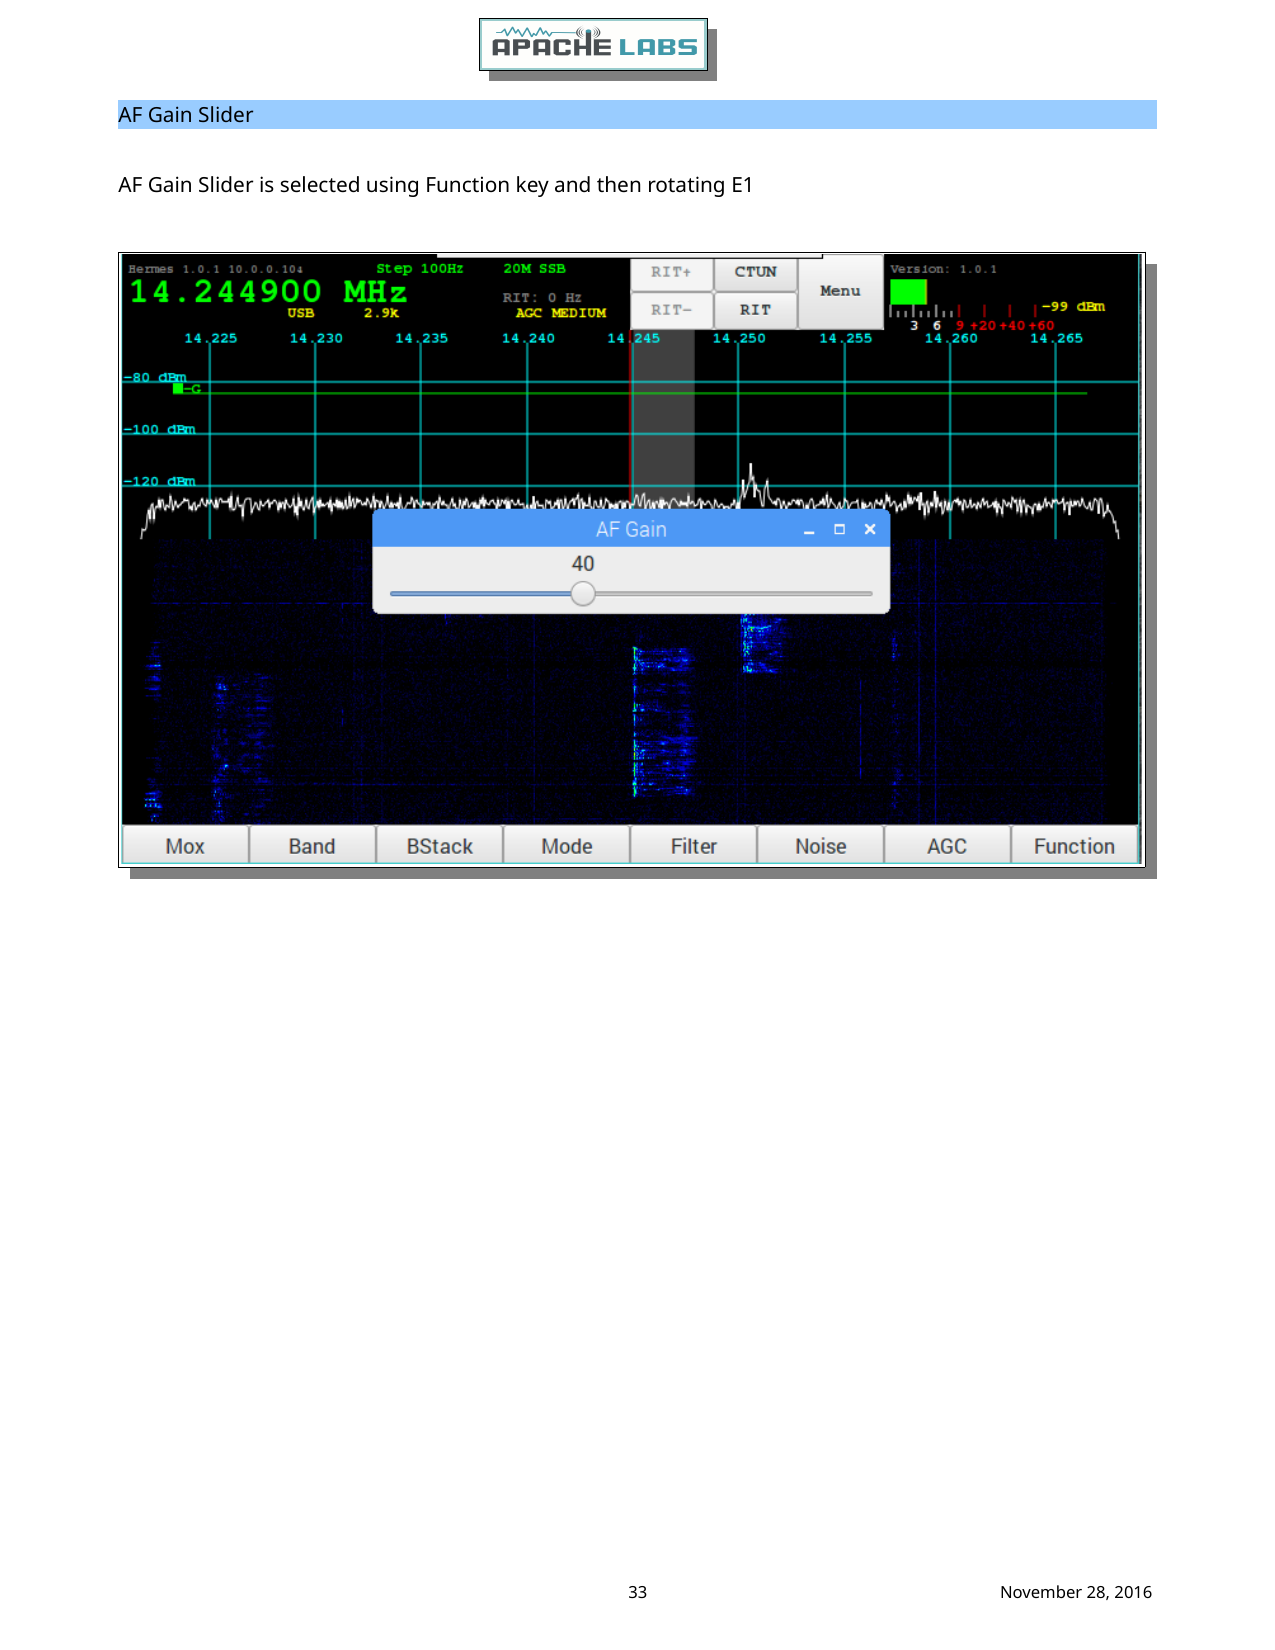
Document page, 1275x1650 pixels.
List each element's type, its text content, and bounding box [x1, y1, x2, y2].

picture [121, 254, 1142, 864]
picture [482, 21, 704, 68]
subtitle AF Gain Slider [118, 100, 1157, 129]
text AF Gain Slider is selected using Function key and then rotating E1 [118, 170, 1157, 198]
